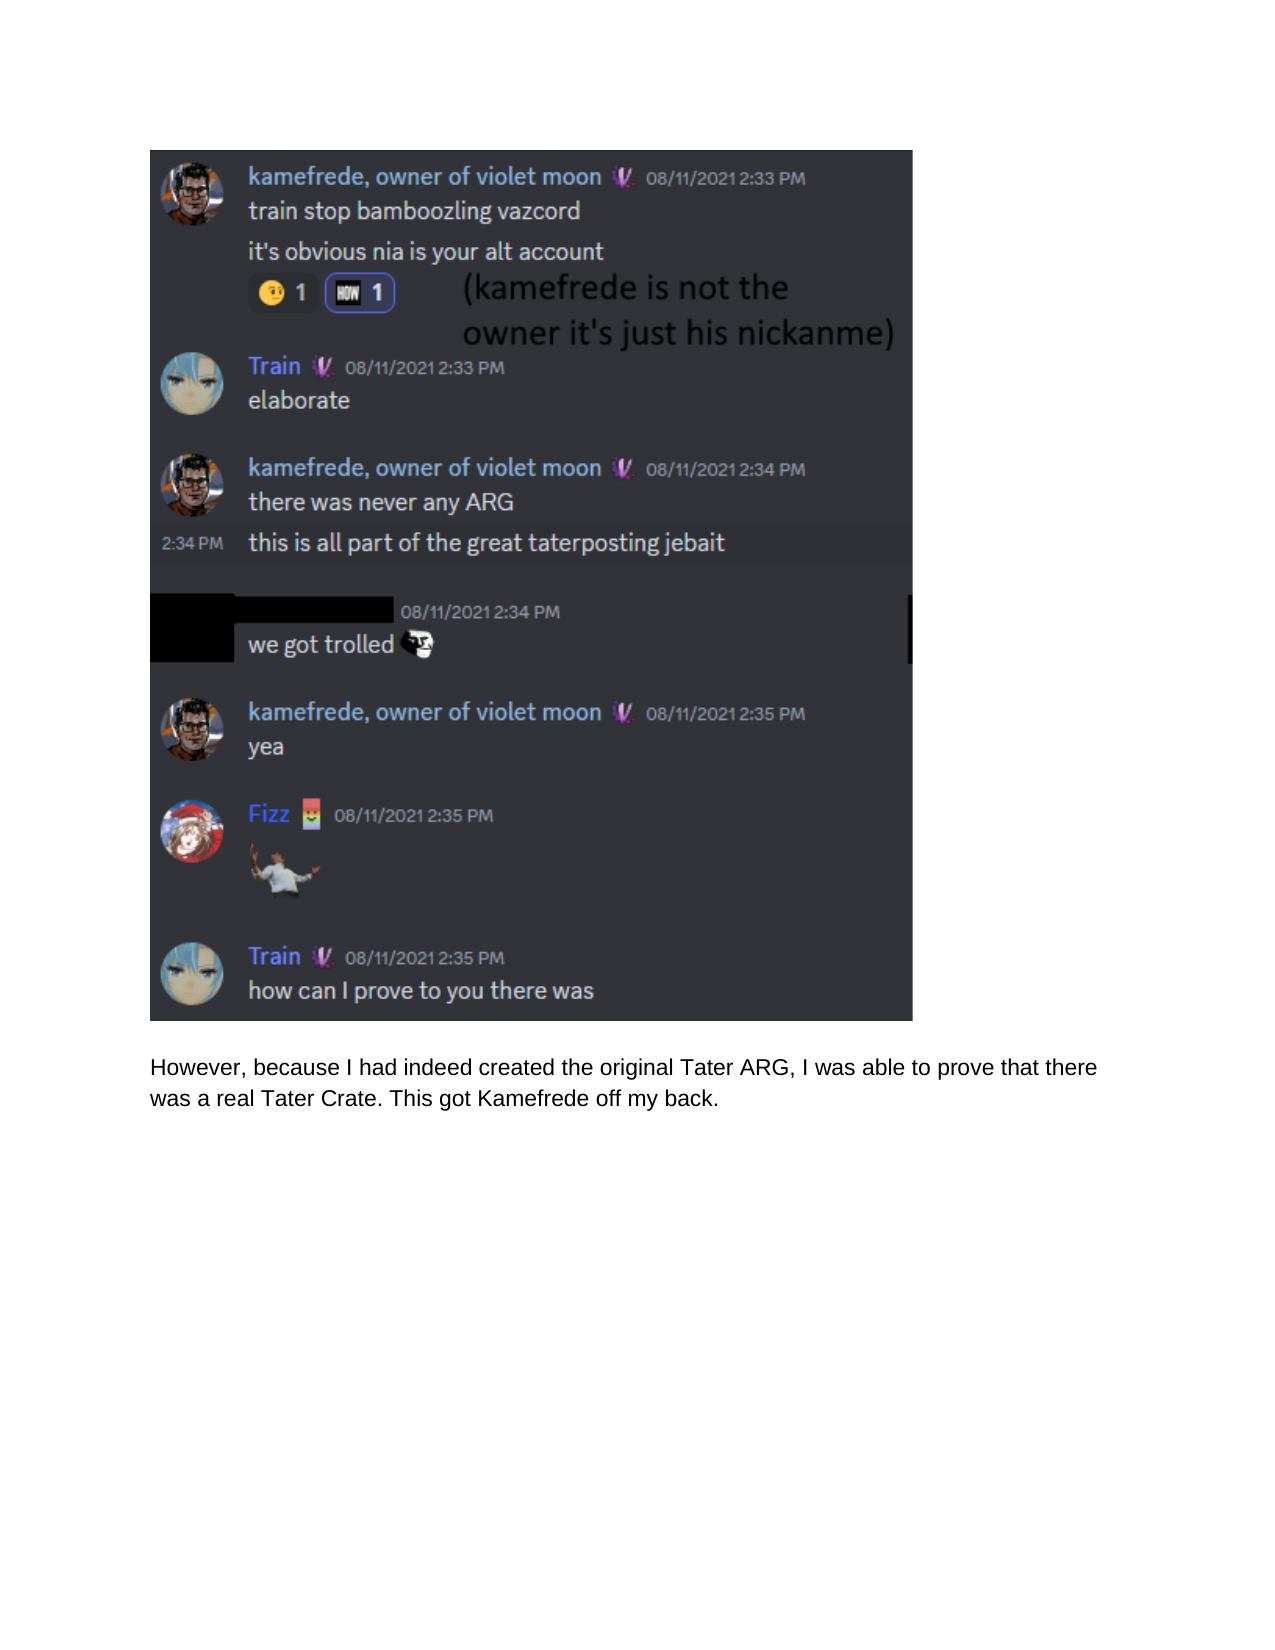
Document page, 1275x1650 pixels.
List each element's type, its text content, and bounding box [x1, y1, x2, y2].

text However, because I had indeed created the original Tater ARG, I was able to prove that there was a real Tater Crate. This got Kamefrede off my back. [150, 1054, 1125, 1111]
picture [150, 150, 913, 1021]
